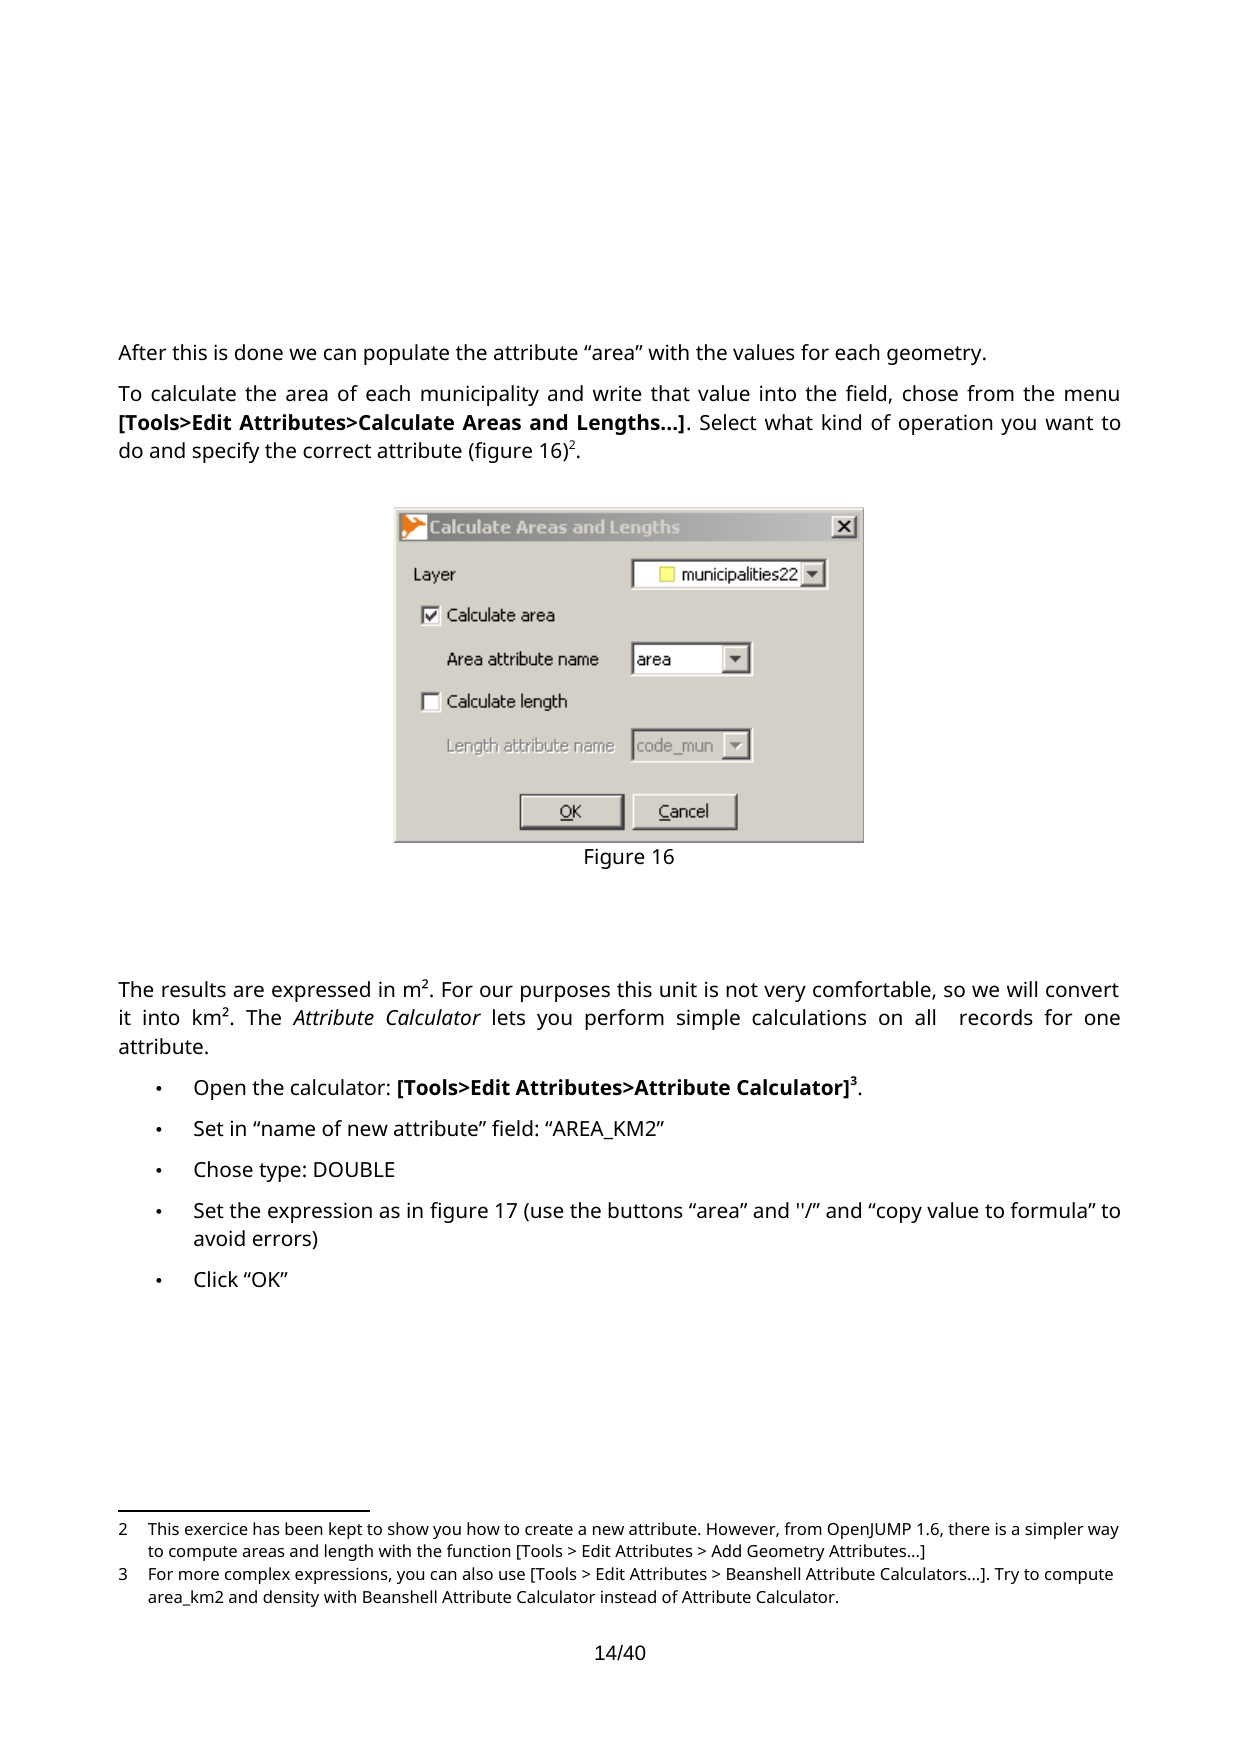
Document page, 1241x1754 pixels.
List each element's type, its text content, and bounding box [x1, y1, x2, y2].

list Set the expression as in figure 17 (use the buttons “area” and ''/” and “copy value to formula” to avoid errors) [156, 1196, 1122, 1253]
list Chose type: DOUBLE [156, 1155, 1122, 1183]
text This exercice has been kept to show you how to create a new attribute. However, from OpenJUMP 1.6, there is a simpler way to compute areas and length with the function [Tools > Edit Attributes > Add Geometry Attributes...] [118, 1517, 1122, 1563]
picture [393, 507, 864, 843]
list Open the calculator: [Tools>Edit Attributes>Attribute Calculator]. [156, 1073, 1122, 1101]
list Click “OK” [156, 1265, 1122, 1293]
text To calculate the area of each municipality and write that value into the field, chose from the menu [Tools>Edit Attributes>Calculate Areas and Lengths...]. Select what kind of operation you want to do and specify the correct attribute (figure 16). [118, 379, 1122, 465]
text Figure 16 [405, 843, 853, 871]
text The results are expressed in m². For our purposes this unit is not very comfortable, so we will convert it into km². The Attribute Calculator lets you perform simple calculations on all records for one attribute. [118, 975, 1122, 1060]
list For more complex expressions, you can also use [Tools > Edit Attributes > Beanshell Attribute Calculators...]. Try to compute area_km2 and density with Beanshell Attribute Calculator instead of Attribute Calculator. [118, 1563, 1122, 1608]
list Set in “name of new attribute” field: “AREA_KM2” [156, 1114, 1122, 1142]
text After this is done we can populate the attribute “area” with the values for each geometry. [118, 338, 1122, 367]
